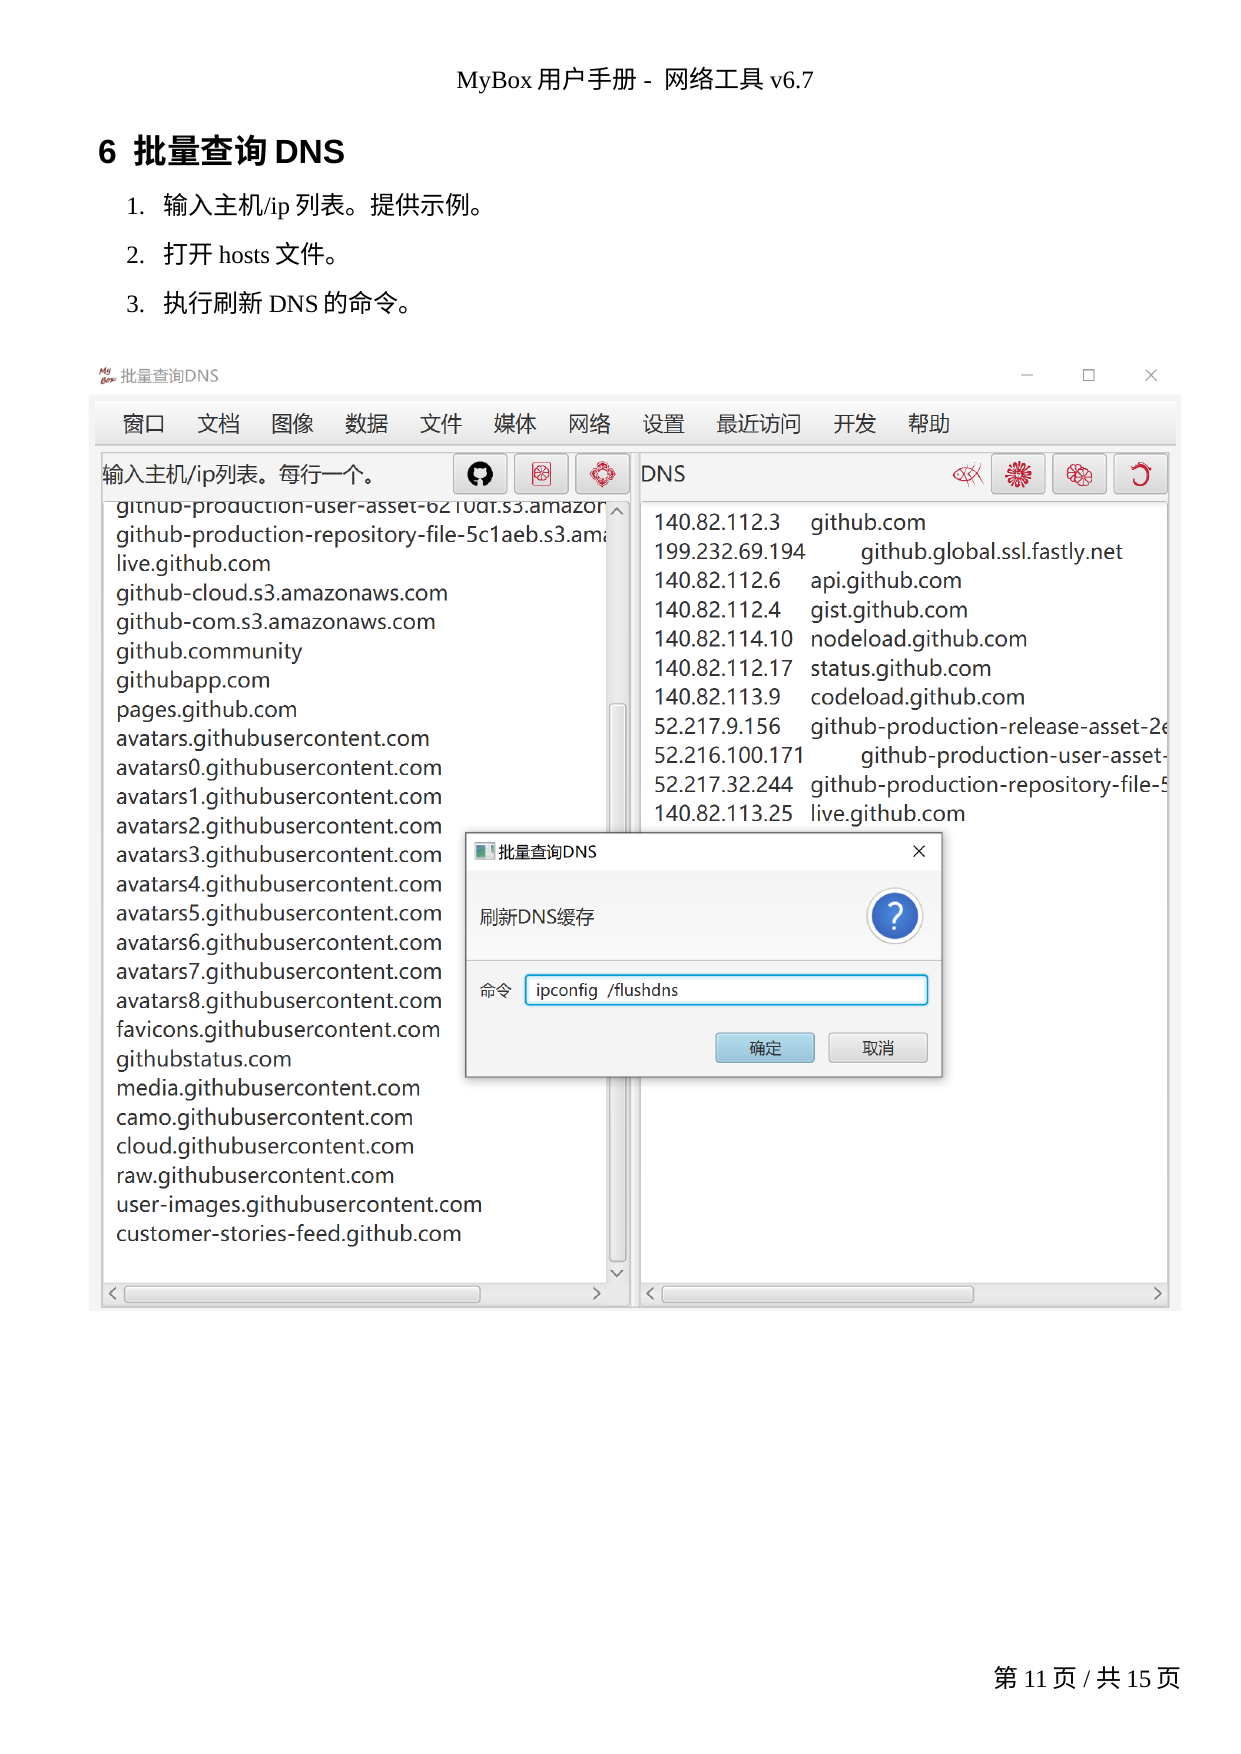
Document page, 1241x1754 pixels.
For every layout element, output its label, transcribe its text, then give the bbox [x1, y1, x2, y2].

list 打开hosts文件。 [126, 234, 1181, 271]
picture [88, 360, 1182, 1311]
list 执行刷新DNS的命令。 [126, 283, 1181, 319]
list 输入主机/ip列表。提供示例。 [126, 186, 1181, 222]
subtitle 批量查询DNS [88, 125, 1181, 173]
